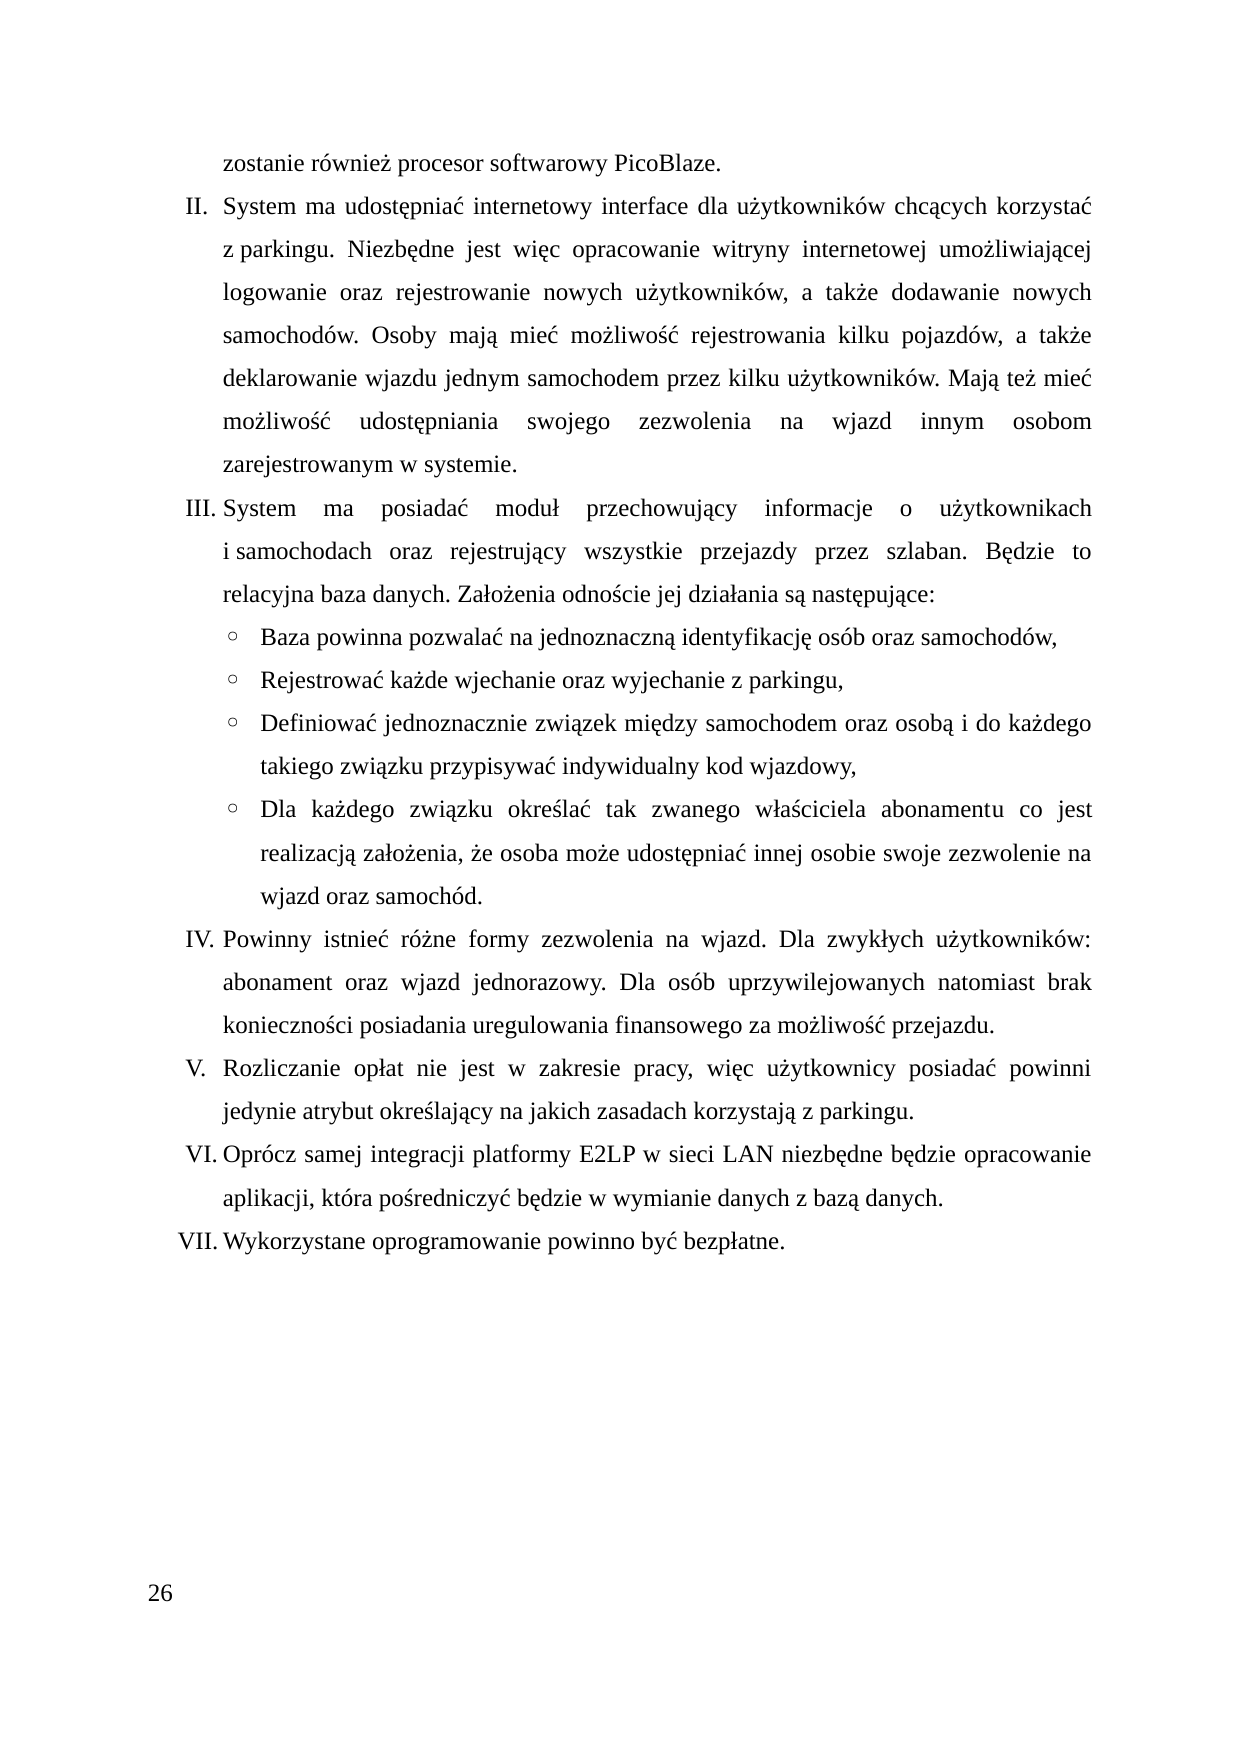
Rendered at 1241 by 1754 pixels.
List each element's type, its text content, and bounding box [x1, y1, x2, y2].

list zostanie również procesor softwarowy PicoBlaze. [185, 148, 1093, 176]
list System ma posiadać moduł przechowujący informacje o użytkownikach i samochodach oraz rejestrujący wszystkie przejazdy przez szlaban. Będzie to relacyjna baza danych. Założenia odnoście jej działania są następujące: [185, 493, 1093, 608]
list Wykorzystane oprogramowanie powinno być bezpłatne. [177, 1226, 1093, 1254]
list Rejestrować każde wjechanie oraz wyjechanie z parkingu, [223, 665, 1093, 694]
list System ma udostępniać internetowy interface dla użytkowników chcących korzystać z parkingu. Niezbędne jest więc opracowanie witryny internetowej umożliwiającej logowanie oraz rejestrowanie nowych użytkowników, a także dodawanie nowych samochodów. Osoby mają mieć możliwość rejestrowania kilku pojazdów, a także deklarowanie wjazdu jednym samochodem przez kilku użytkowników. Mają też mieć możliwość udostępniania swojego zezwolenia na wjazd innym osobom zarejestrowanym w systemie. [185, 191, 1093, 478]
list Baza powinna pozwalać na jednoznaczną identyfikację osób oraz samochodów, [223, 622, 1093, 651]
list Rozliczanie opłat nie jest w zakresie pracy, więc użytkownicy posiadać powinni jedynie atrybut określający na jakich zasadach korzystają z parkingu. [185, 1053, 1093, 1125]
list Oprócz samej integracji platformy E2LP w sieci LAN niezbędne będzie opracowanie aplikacji, która pośredniczyć będzie w wymianie danych z bazą danych. [185, 1139, 1093, 1211]
list Powinny istnieć różne formy zezwolenia na wjazd. Dla zwykłych użytkowników: abonament oraz wjazd jednorazowy. Dla osób uprzywilejowanych natomiast brak konieczności posiadania uregulowania finansowego za możliwość przejazdu. [185, 924, 1093, 1039]
list Definiować jednoznacznie związek między samochodem oraz osobą i do każdego takiego związku przypisywać indywidualny kod wjazdowy, [223, 708, 1093, 780]
list Dla każdego związku określać tak zwanego właściciela abonamentu co jest realizacją założenia, że osoba może udostępniać innej osobie swoje zezwolenie na wjazd oraz samochód. [223, 794, 1093, 909]
